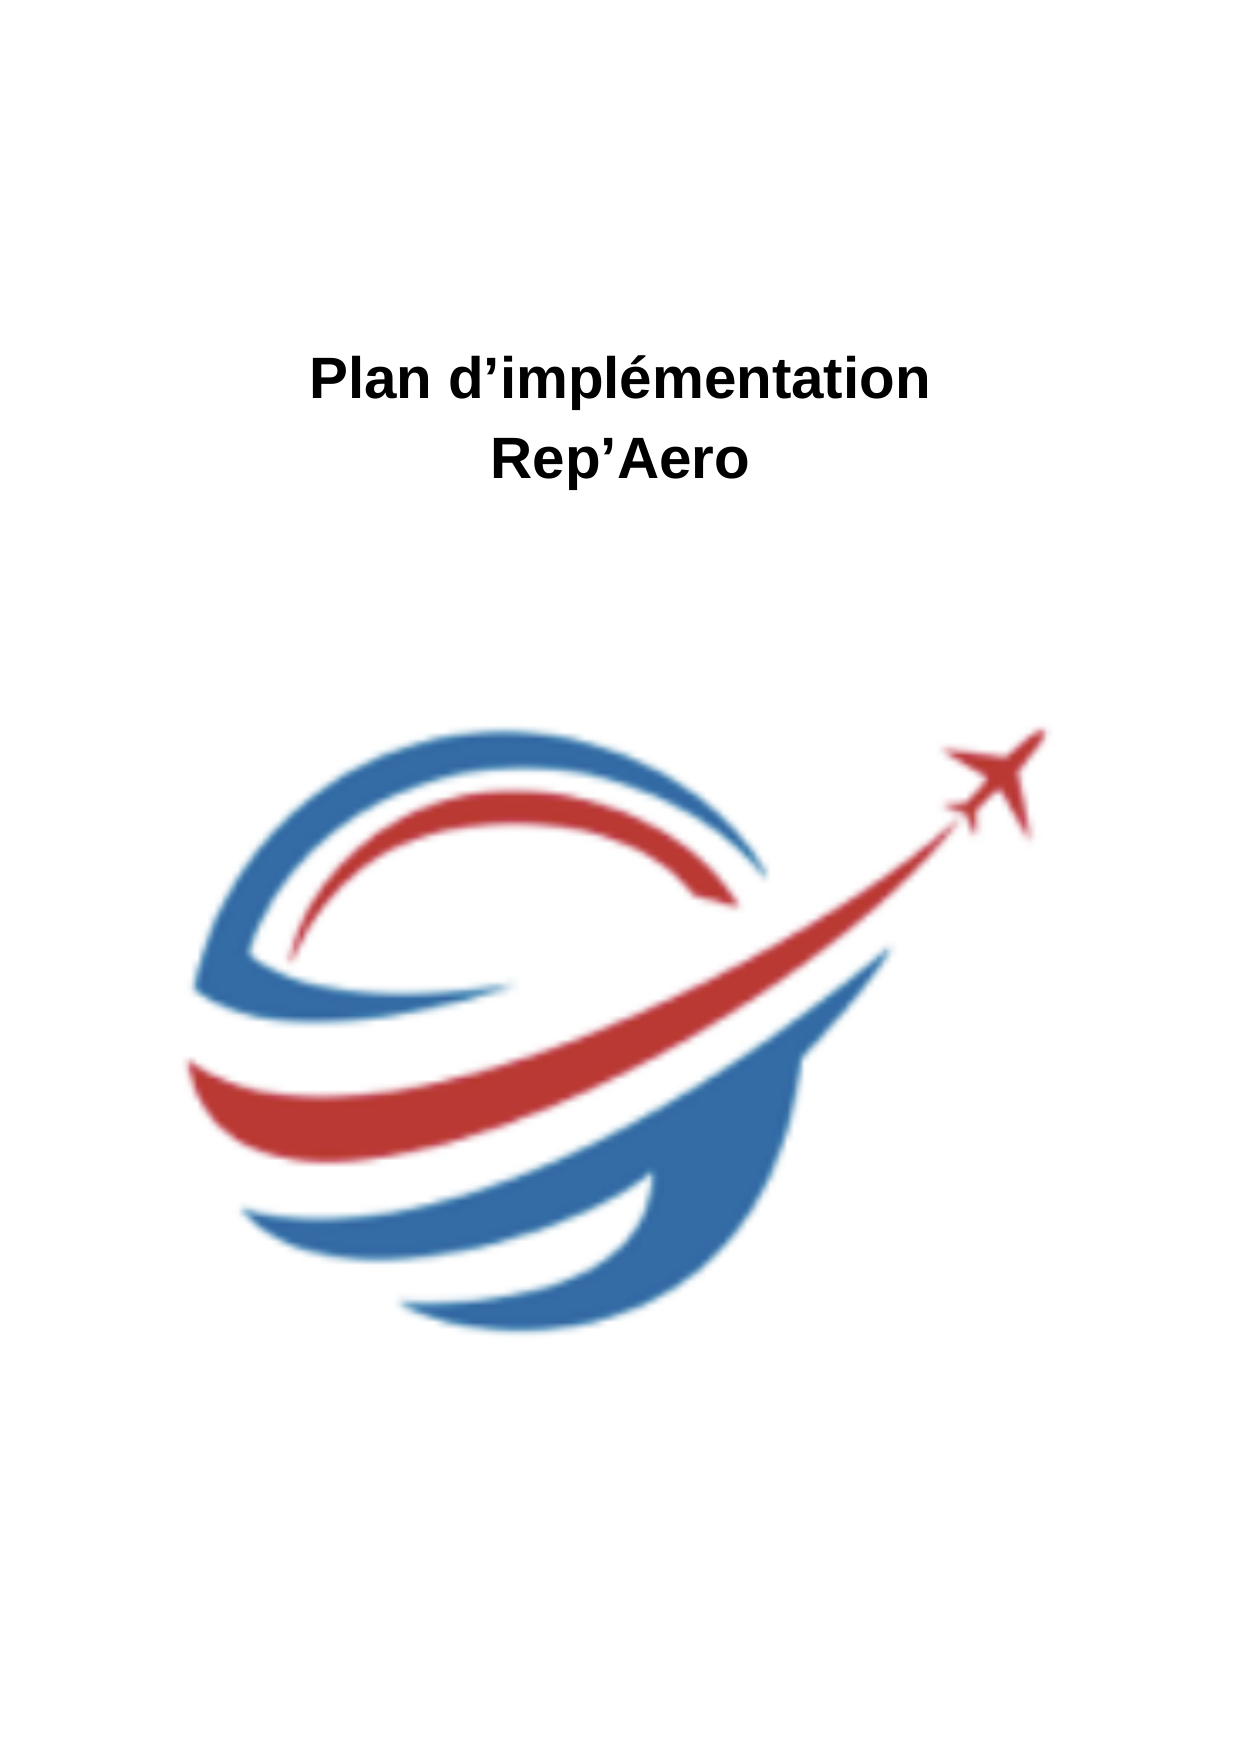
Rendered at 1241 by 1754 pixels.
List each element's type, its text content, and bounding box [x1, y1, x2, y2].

title Plan d’implémentation [118, 344, 1122, 411]
picture [170, 698, 1070, 1386]
text Rep’Aero [118, 424, 1122, 491]
